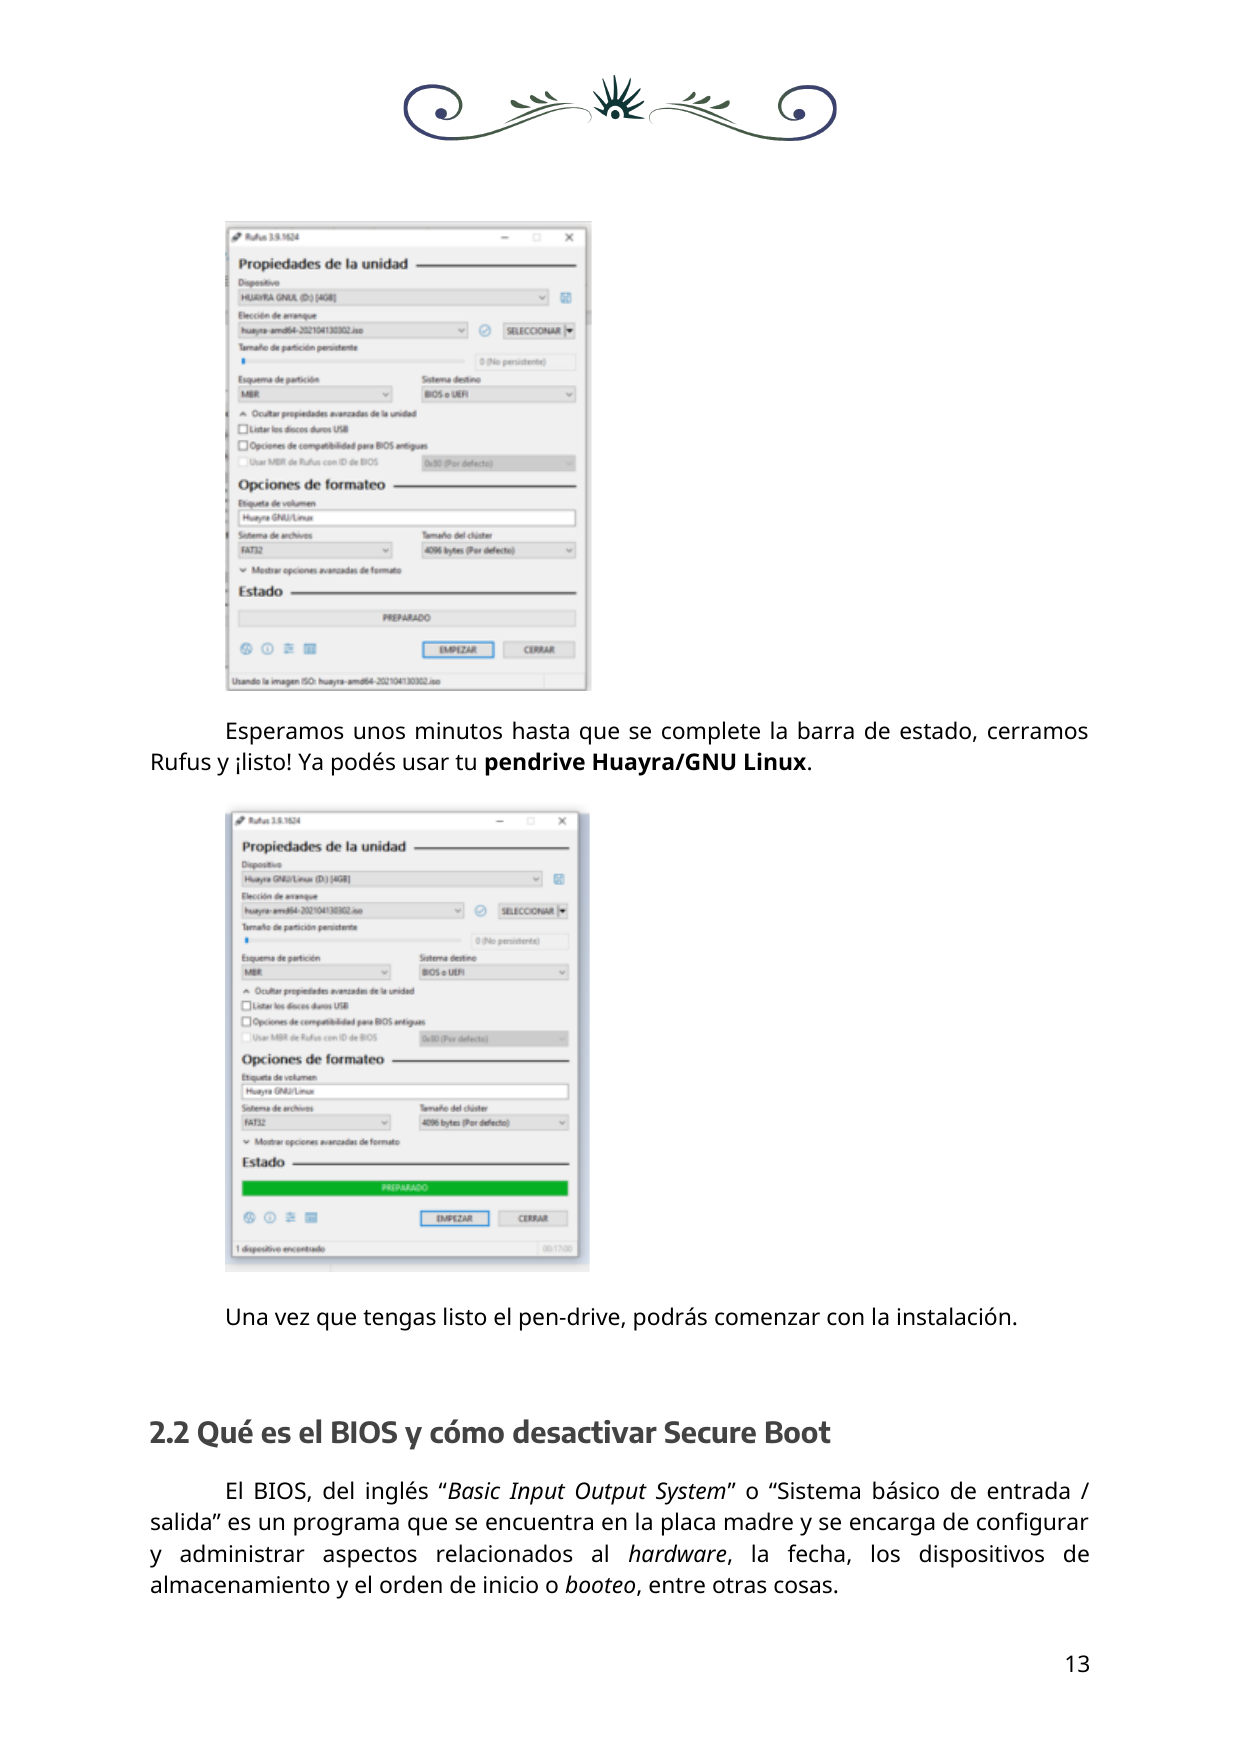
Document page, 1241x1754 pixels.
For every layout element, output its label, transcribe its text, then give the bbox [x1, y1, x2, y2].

picture [225, 221, 592, 691]
picture [403, 75, 837, 141]
text Una vez que tengas listo el pen-drive, podrás comenzar con la instalación. [150, 1301, 1090, 1332]
picture [225, 802, 590, 1272]
text El BIOS, del inglés “Basic Input Output System” o “Sistema básico de entrada / salida” es un programa que se encuentra en la placa madre y se encarga de configurar y administrar aspectos relacionados al hardware, la fecha, los dispositivos de almacenamiento y el orden de inicio o booteo, entre otras cosas. [150, 1475, 1090, 1600]
text Esperamos unos minutos hasta que se complete la barra de estado, cerramos Rufus y ¡listo! Ya podés usar tu pendrive Huayra/GNU Linux. [150, 715, 1090, 778]
subtitle 2.2 Qué es el BIOS y cómo desactivar Secure Boot [150, 1413, 1090, 1450]
